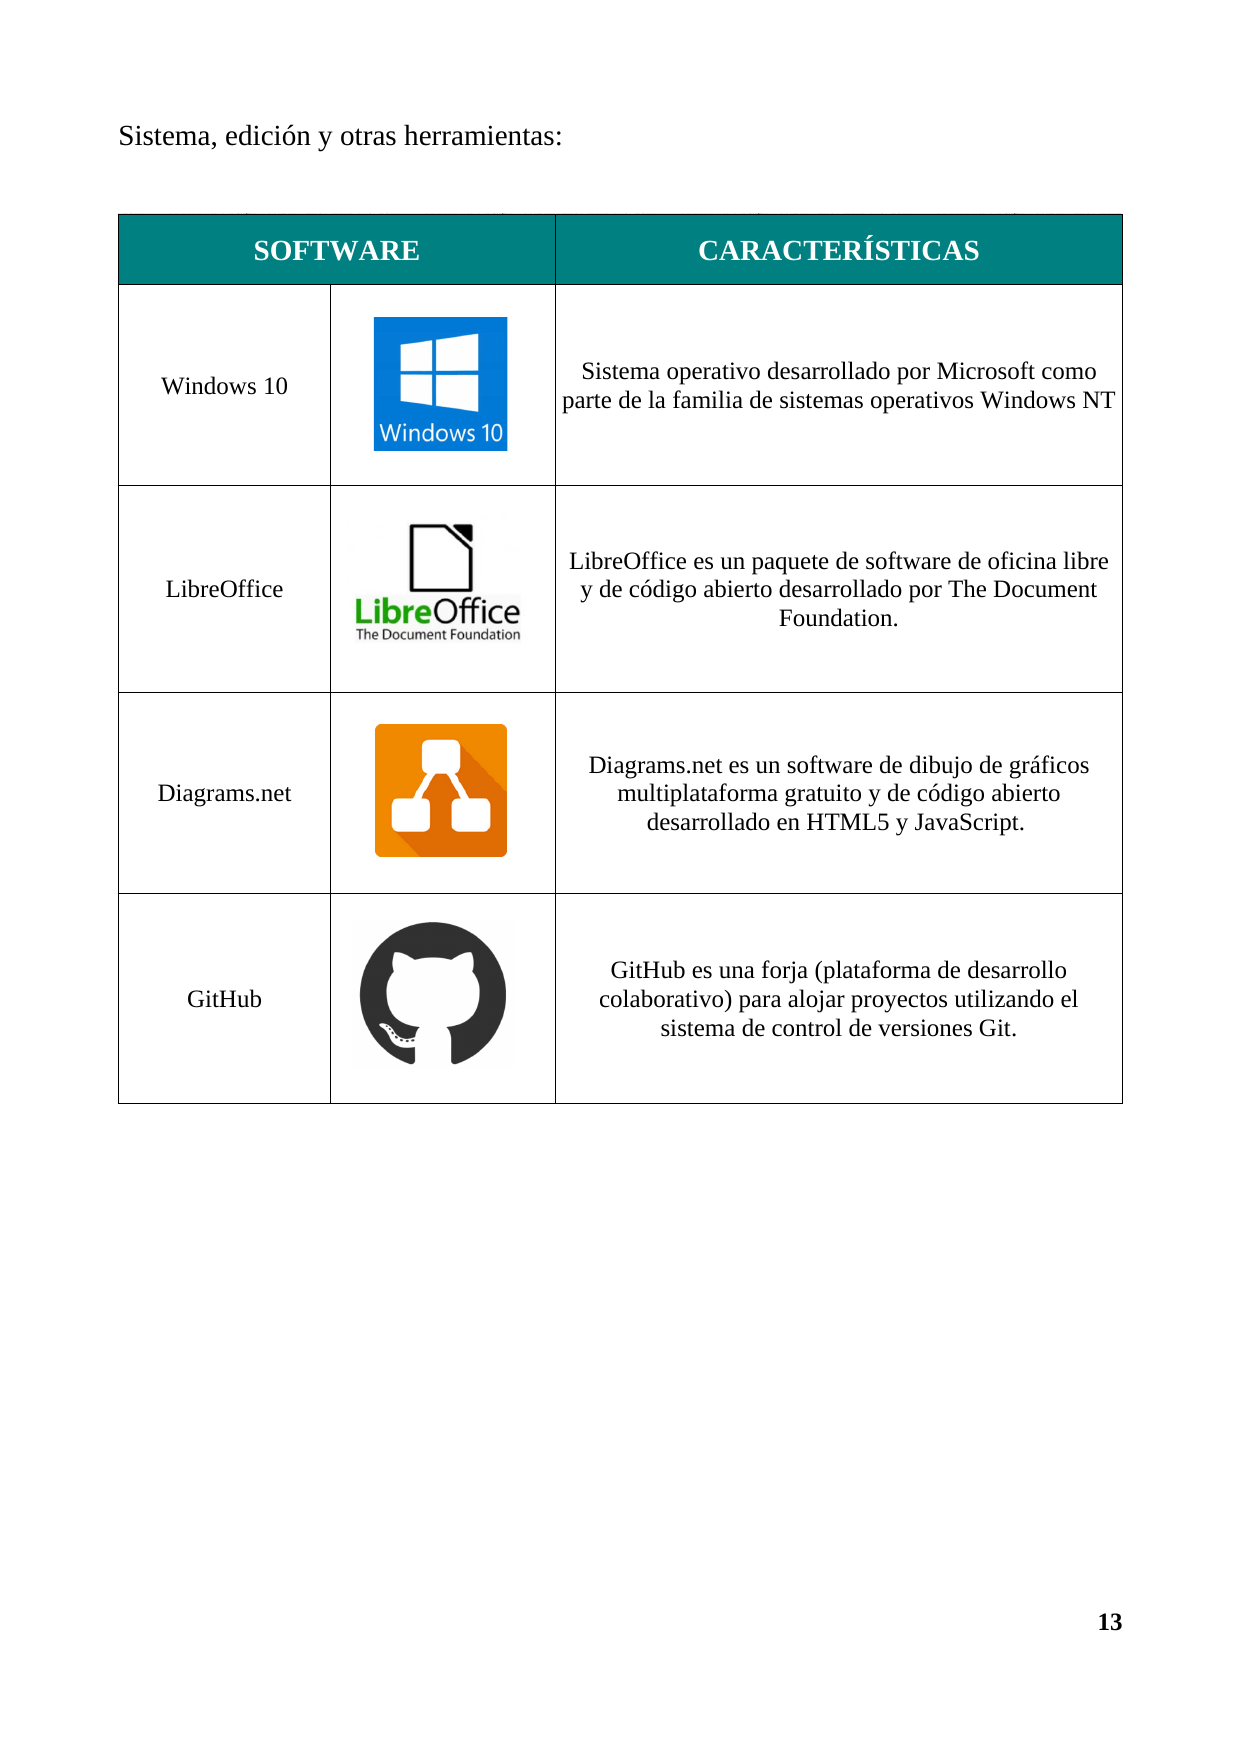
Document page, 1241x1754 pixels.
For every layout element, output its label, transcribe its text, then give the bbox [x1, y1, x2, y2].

picture [373, 317, 508, 451]
table_cell [331, 486, 555, 692]
table_cell LibreOffice [119, 486, 330, 692]
table_cell [331, 894, 555, 1103]
picture [372, 722, 509, 859]
table_cell [331, 285, 555, 485]
picture [351, 919, 516, 1069]
text Sistema, edición y otras herramientas: [118, 118, 1122, 152]
table_cell GitHub es una forja (plataforma de desarrollo colaborativo) para alojar proyectos utilizando el sistema de control de versiones Git. [556, 894, 1122, 1103]
table_cell Sistema operativo desarrollado por Microsoft como parte de la familia de sistemas operativos Windows NT [556, 285, 1122, 485]
table_cell Windows 10 [119, 285, 330, 485]
table_cell GitHub [119, 894, 330, 1103]
table_cell Diagrams.net [119, 693, 330, 893]
table_cell Diagrams.net es un software de dibujo de gráficos multiplataforma gratuito y de código abierto desarrollado en HTML5 y JavaScript. [556, 693, 1122, 893]
table_cell [331, 693, 555, 893]
table_header SOFTWARE [119, 215, 555, 284]
table_header CARACTERÍSTICAS [556, 215, 1122, 284]
table_cell LibreOffice es un paquete de software de oficina libre y de código abierto desarrollado por The Document Foundation. [556, 486, 1122, 692]
picture [343, 513, 534, 658]
